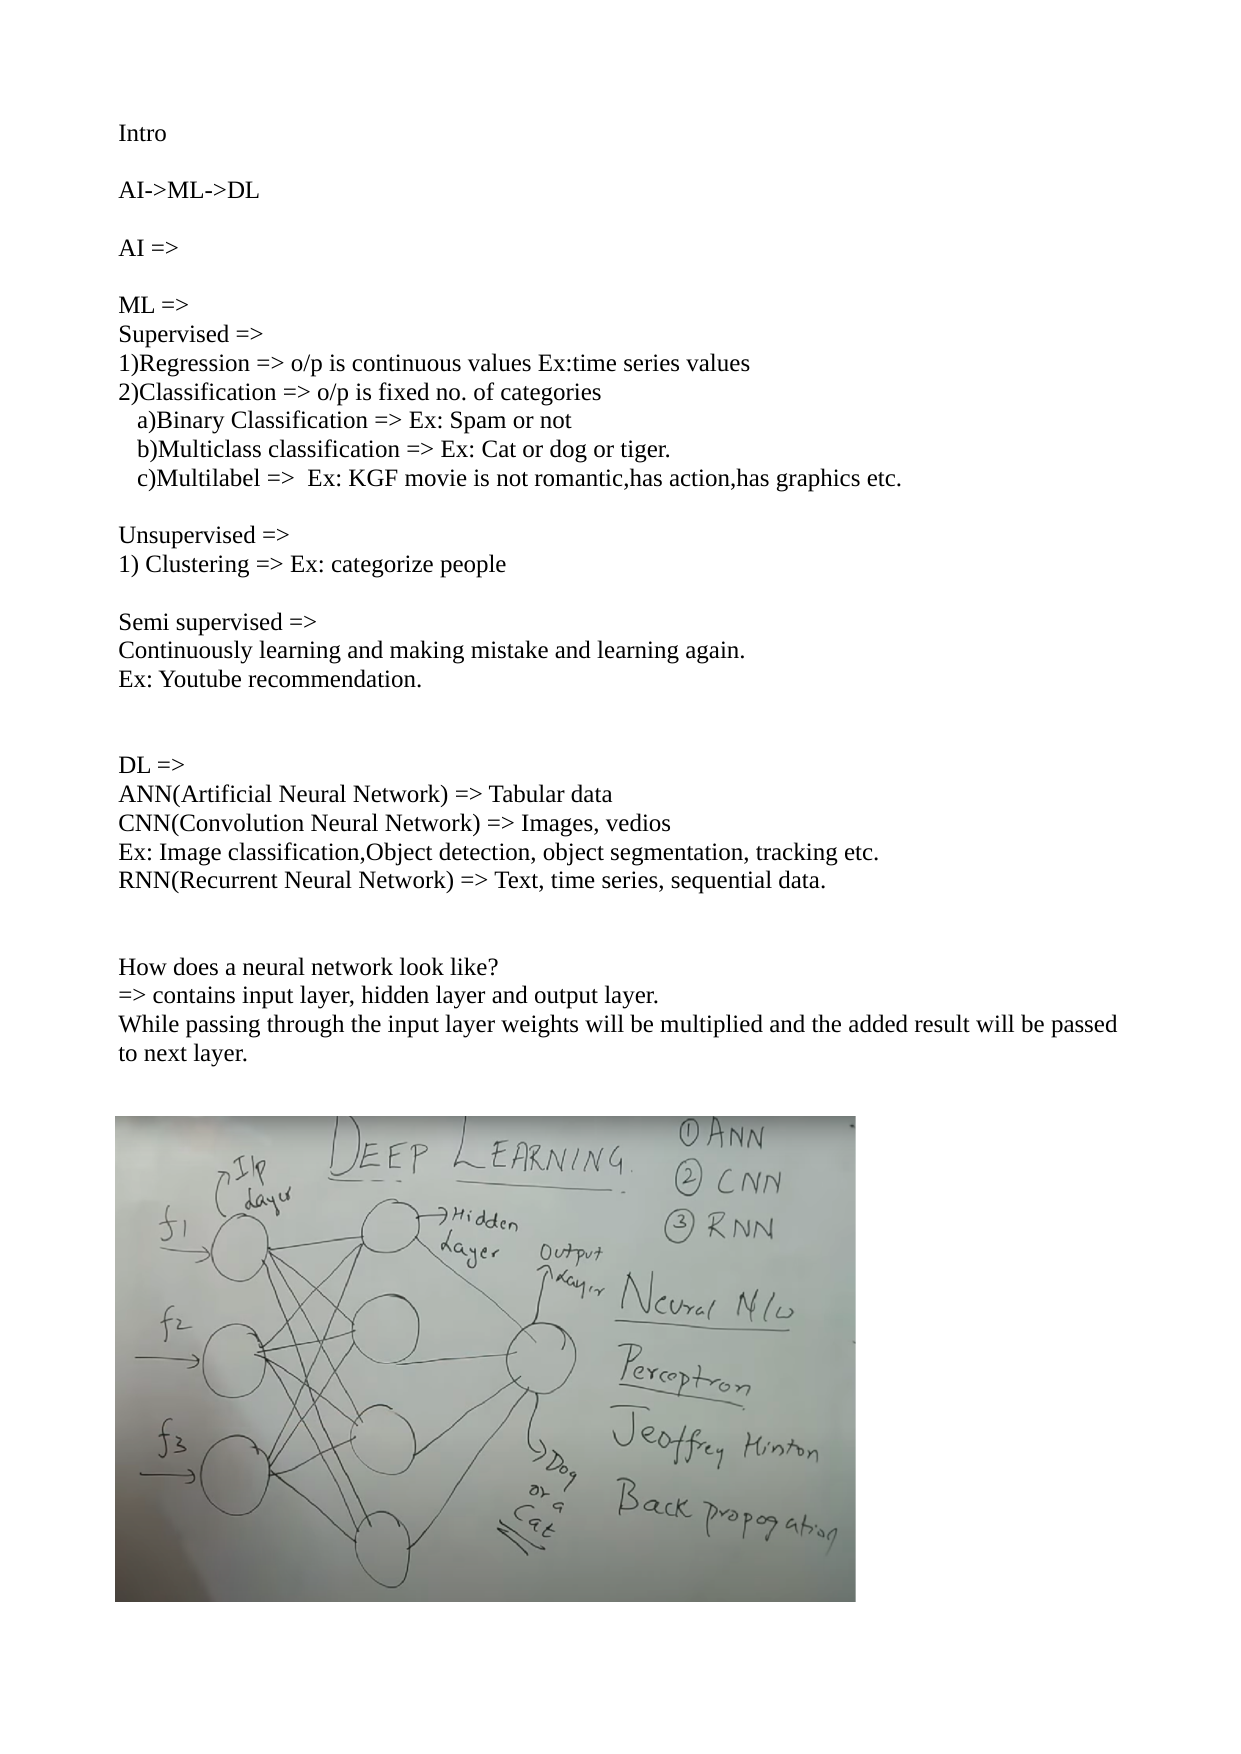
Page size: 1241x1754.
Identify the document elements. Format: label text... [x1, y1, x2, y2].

text ML => [118, 291, 1122, 319]
text How does a neural network look like? [118, 952, 1122, 981]
text b)Multiclass classification => Ex: Cat or dog or tiger. [118, 434, 1122, 463]
text Ex: Image classification,Object detection, object segmentation, tracking etc. [118, 837, 1122, 866]
picture [115, 1116, 856, 1602]
text Unsupervised => [118, 521, 1122, 549]
text 1)Regression => o/p is continuous values Ex:time series values [118, 348, 1122, 377]
text Continuously learning and making mistake and learning again. [118, 636, 1122, 664]
text c)Multilabel => Ex: KGF movie is not romantic,has action,has graphics etc. [118, 463, 1122, 492]
text Ex: Youtube recommendation. [118, 664, 1122, 693]
text CNN(Convolution Neural Network) => Images, vedios [118, 808, 1122, 837]
text AI->ML->DL [118, 176, 1122, 204]
text a)Binary Classification => Ex: Spam or not [118, 406, 1122, 434]
text => contains input layer, hidden layer and output layer. [118, 981, 1122, 1009]
text ANN(Artificial Neural Network) => Tabular data [118, 779, 1122, 808]
text 2)Classification => o/p is fixed no. of categories [118, 377, 1122, 406]
text RNN(Recurrent Neural Network) => Text, time series, sequential data. [118, 866, 1122, 894]
text DL => [118, 751, 1122, 779]
text Intro [118, 118, 1122, 147]
text 1) Clustering => Ex: categorize people [118, 549, 1122, 578]
text While passing through the input layer weights will be multiplied and the added result will be passed to next layer. [118, 1009, 1122, 1067]
text AI => [118, 233, 1122, 262]
text Supervised => [118, 319, 1122, 348]
text Semi supervised => [118, 607, 1122, 636]
